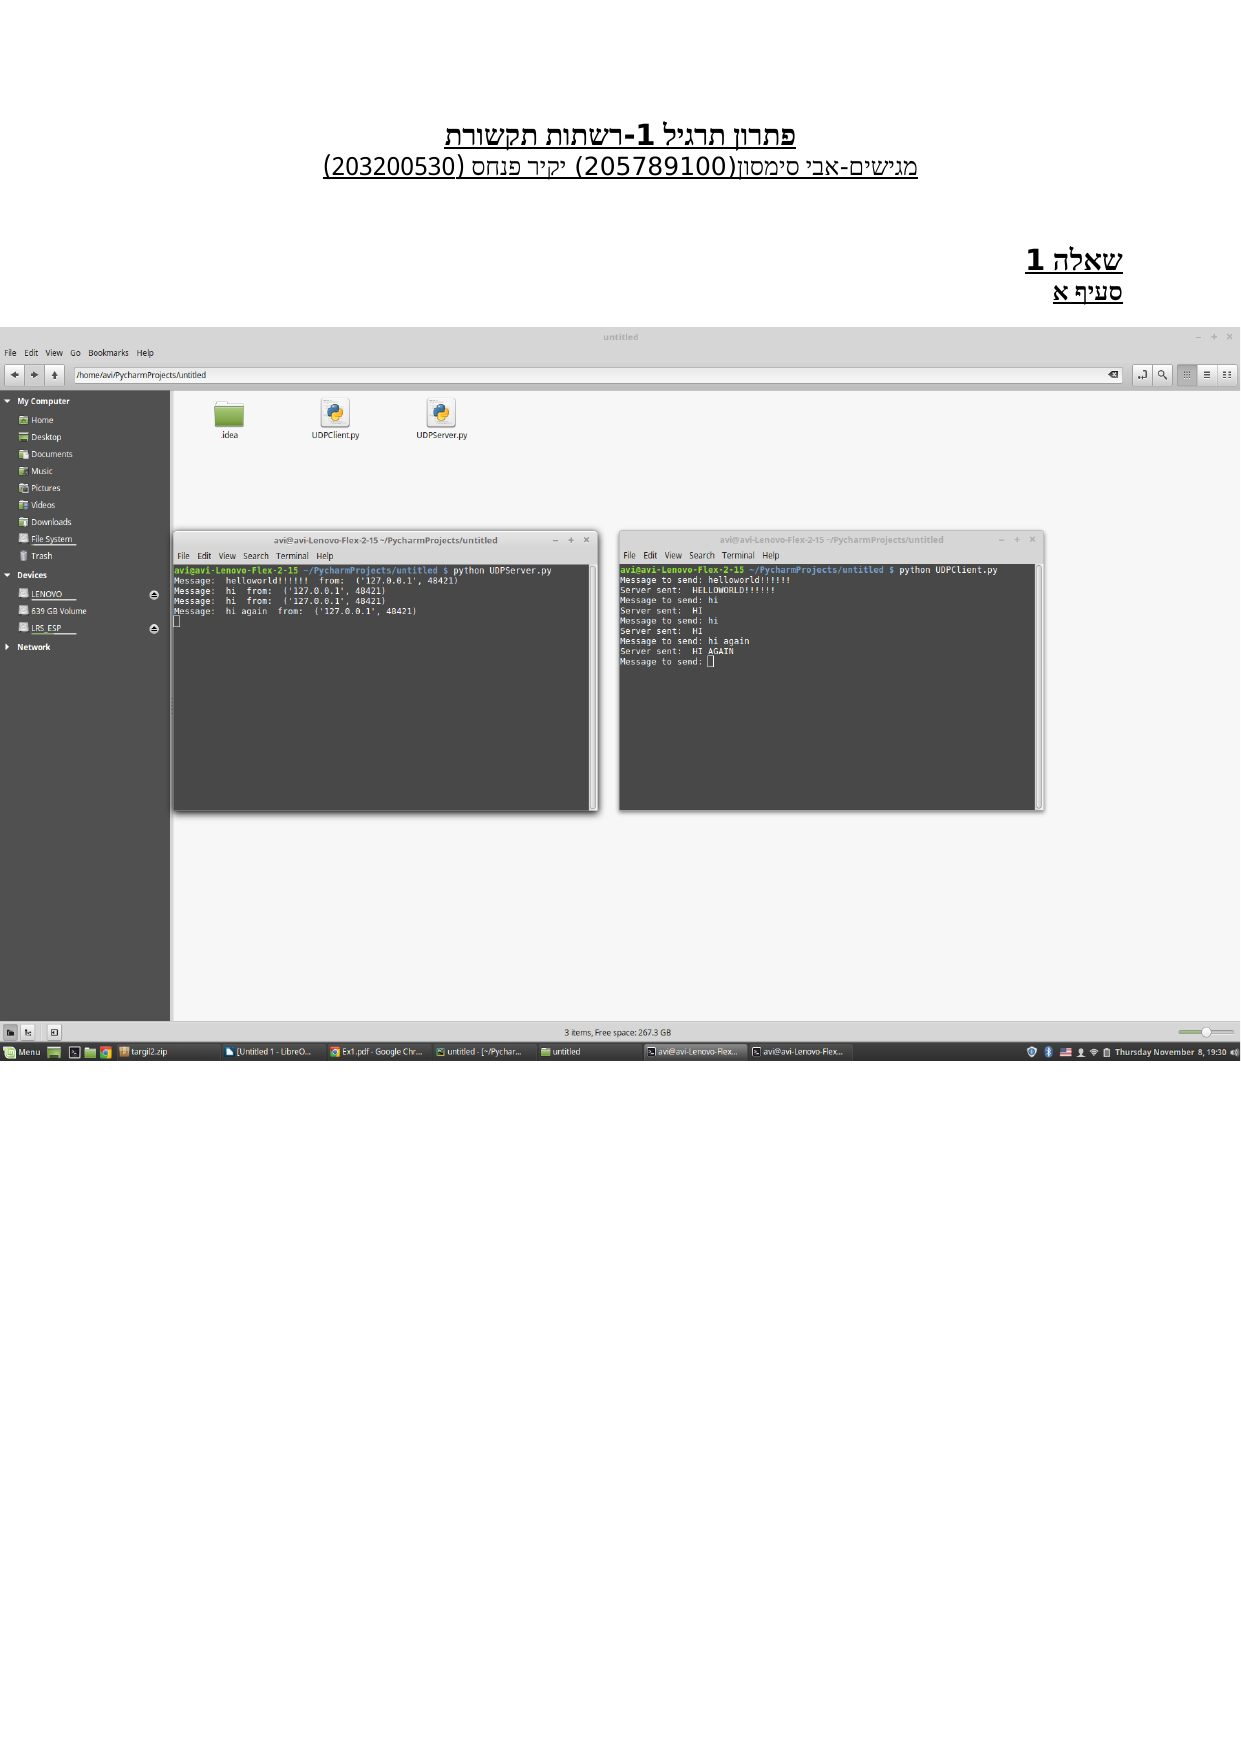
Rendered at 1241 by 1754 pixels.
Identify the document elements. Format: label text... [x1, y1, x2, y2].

text פתרון תרגיל 1-רשתות תקשורת [118, 118, 1122, 152]
text שאלה 1 [118, 243, 1122, 277]
text מגישים-אבי סימסון(205789100) יקיר פנחס (203200530) [118, 152, 1122, 186]
text סעיף א [118, 277, 1122, 306]
